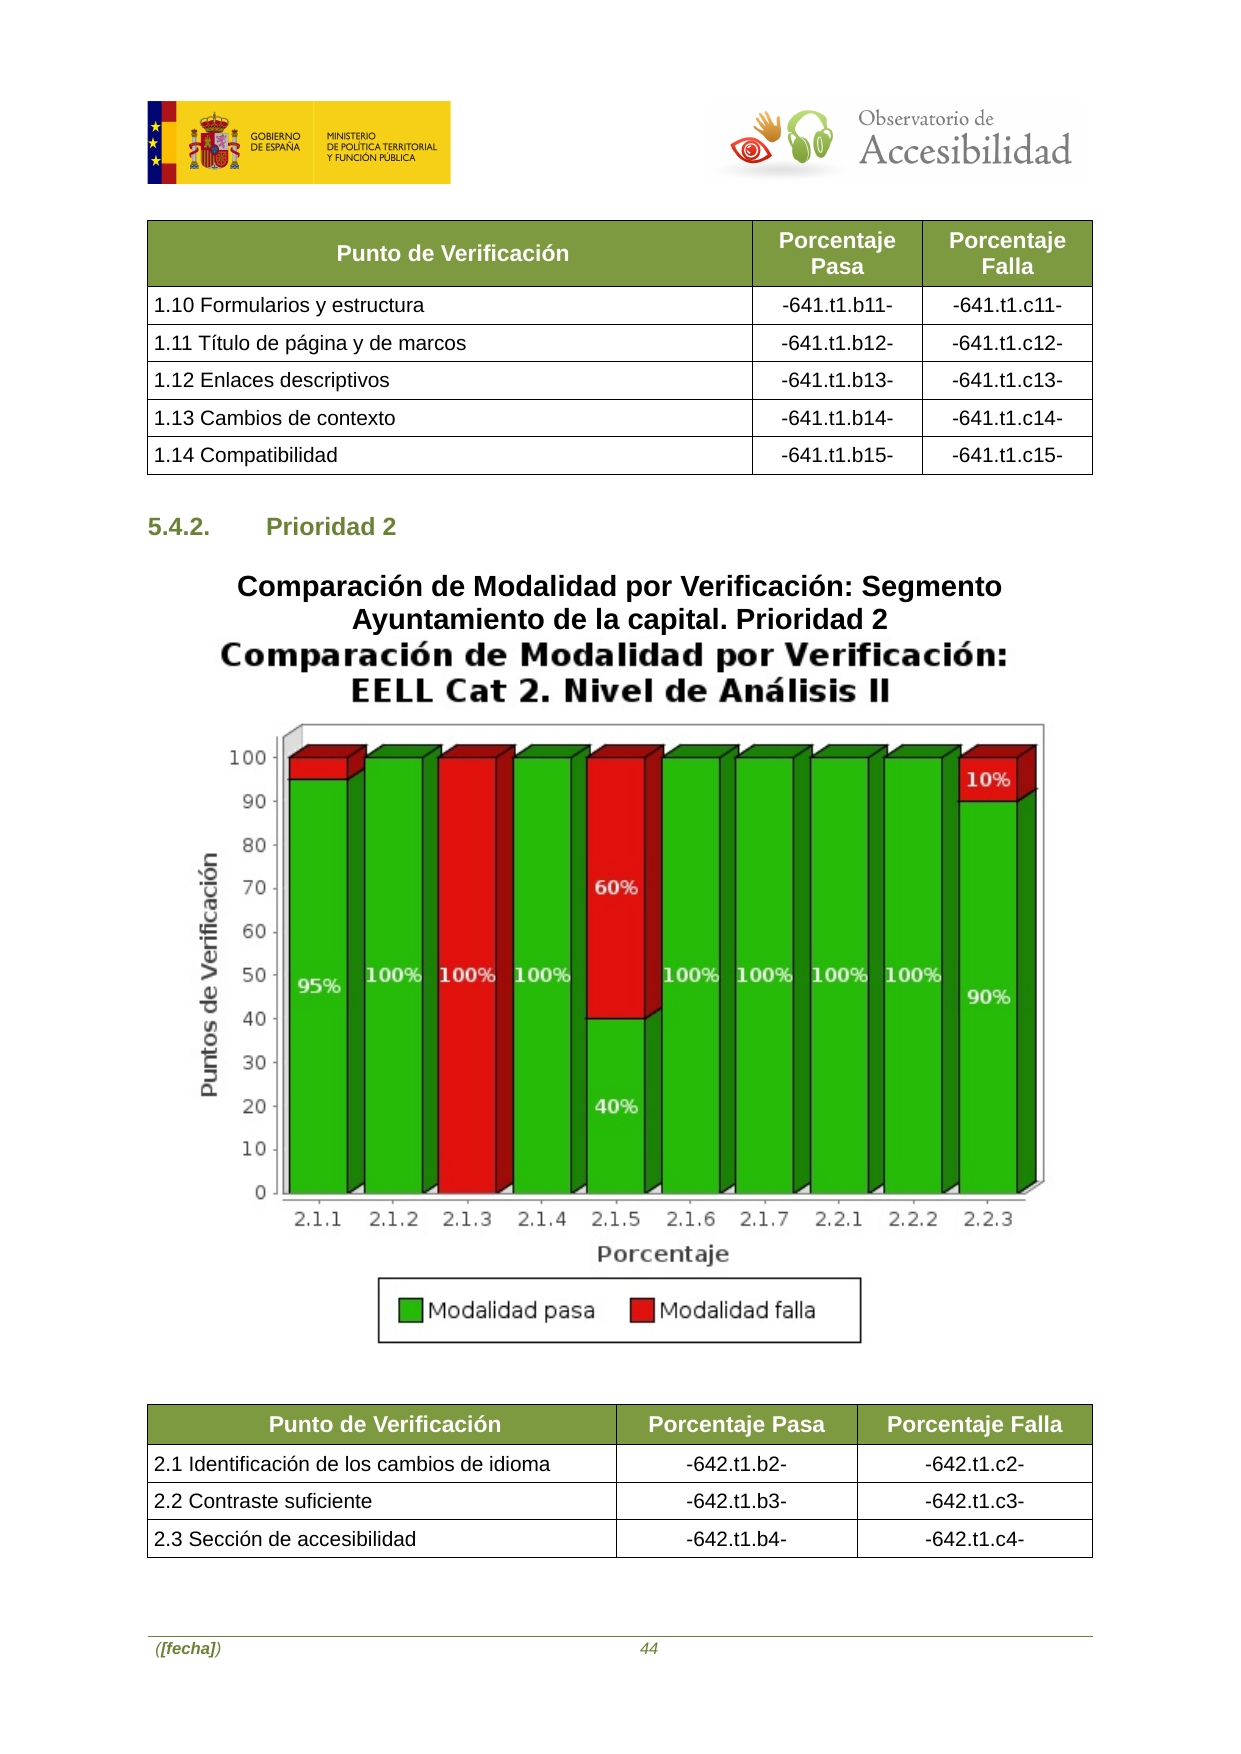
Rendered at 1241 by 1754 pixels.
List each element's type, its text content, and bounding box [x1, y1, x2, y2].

table_cell 2.2 Contraste suficiente [148, 1483, 616, 1519]
table_cell -642.t1.b2- [617, 1445, 857, 1482]
table_header Porcentaje Falla [858, 1405, 1092, 1444]
table_cell -642.t1.c3- [858, 1483, 1092, 1519]
table_cell -641.t1.b14- [753, 400, 922, 436]
table_header Porcentaje Pasa [753, 221, 922, 286]
table_cell -642.t1.c2- [858, 1445, 1092, 1482]
subtitle Prioridad 2 [148, 512, 1092, 541]
table_header Porcentaje Falla [923, 221, 1092, 286]
table_cell -642.t1.b3- [617, 1483, 857, 1519]
table_cell 2.1 Identificación de los cambios de idioma [148, 1445, 616, 1482]
table_cell -642.t1.c4- [858, 1520, 1092, 1557]
text Comparación de Modalidad por Verificación: Segmento Ayuntamiento de la capital. Prioridad 2 [148, 568, 1092, 636]
table_header Porcentaje Pasa [617, 1405, 857, 1444]
table_cell -641.t1.c13- [923, 362, 1092, 398]
picture [147, 101, 451, 184]
table_cell -641.t1.b12- [753, 325, 922, 361]
table_cell 2.3 Sección de accesibilidad [148, 1520, 616, 1557]
table_header Punto de Verificación [148, 1405, 616, 1444]
table_cell 1.11 Título de página y de marcos [148, 325, 752, 361]
table_cell 1.12 Enlaces descriptivos [148, 362, 752, 398]
table_cell -641.t1.b13- [753, 362, 922, 398]
table_cell 1.10 Formularios y estructura [148, 287, 752, 323]
table_cell -642.t1.b4- [617, 1520, 857, 1557]
table_cell 1.14 Compatibilidad [148, 437, 752, 473]
table_cell -641.t1.b15- [753, 437, 922, 473]
table_cell -641.t1.c11- [923, 287, 1092, 323]
table_cell -641.t1.c14- [923, 400, 1092, 436]
table_cell -641.t1.b11- [753, 287, 922, 323]
table_cell 1.13 Cambios de contexto [148, 400, 752, 436]
picture [178, 635, 1062, 1345]
picture [710, 101, 1086, 184]
table_cell -641.t1.c12- [923, 325, 1092, 361]
table_cell -641.t1.c15- [923, 437, 1092, 473]
table_header Punto de Verificación [148, 221, 752, 286]
